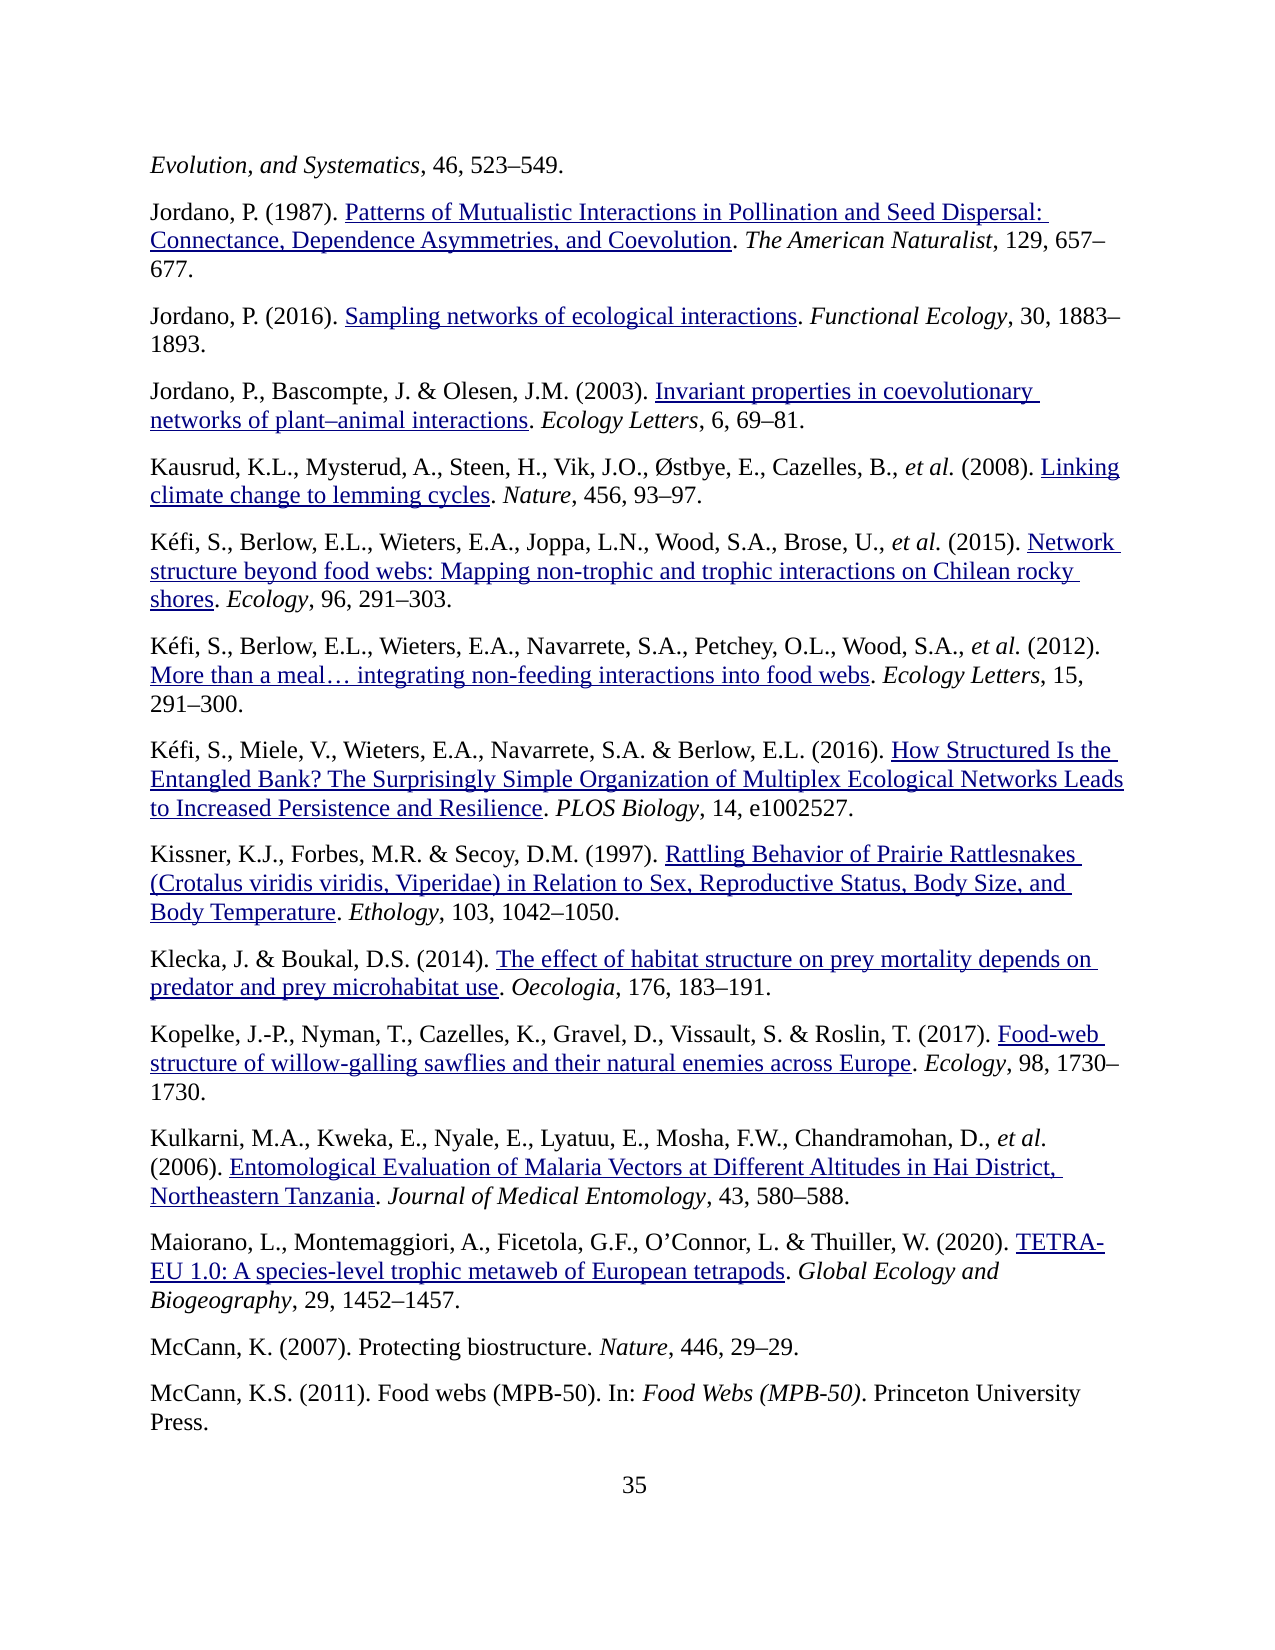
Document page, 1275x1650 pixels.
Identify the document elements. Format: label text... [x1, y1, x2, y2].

text Kopelke, J.-P., Nyman, T., Cazelles, K., Gravel, D., Vissault, S. & Roslin, T. (2017). Food-web structure of willow-galling sawflies and their natural enemies across Europe. Ecology, 98, 1730–1730. [150, 1019, 1125, 1105]
text Maiorano, L., Montemaggiori, A., Ficetola, G.F., O’Connor, L. & Thuiller, W. (2020). TETRA-EU 1.0: A species-level trophic metaweb of European tetrapods. Global Ecology and Biogeography, 29, 1452–1457. [150, 1227, 1125, 1314]
text Jordano, P., Bascompte, J. & Olesen, J.M. (2003). Invariant properties in coevolutionary networks of plant–animal interactions. Ecology Letters, 6, 69–81. [150, 376, 1125, 434]
text Kissner, K.J., Forbes, M.R. & Secoy, D.M. (1997). Rattling Behavior of Prairie Rattlesnakes (Crotalus viridis viridis, Viperidae) in Relation to Sex, Reproductive Status, Body Size, and Body Temperature. Ethology, 103, 1042–1050. [150, 839, 1125, 926]
text Jordano, P. (1987). Patterns of Mutualistic Interactions in Pollination and Seed Dispersal: Connectance, Dependence Asymmetries, and Coevolution. The American Naturalist, 129, 657–677. [150, 197, 1125, 283]
text McCann, K. (2007). Protecting biostructure. Nature, 446, 29–29. [150, 1332, 1125, 1360]
text Klecka, J. & Boukal, D.S. (2014). The effect of habitat structure on prey mortality depends on predator and prey microhabitat use. Oecologia, 176, 183–191. [150, 944, 1125, 1001]
text Kéfi, S., Berlow, E.L., Wieters, E.A., Joppa, L.N., Wood, S.A., Brose, U., et al. (2015). Network structure beyond food webs: Mapping non-trophic and trophic interactions on Chilean rocky shores. Ecology, 96, 291–303. [150, 527, 1125, 613]
text Evolution, and Systematics, 46, 523–549. [150, 150, 1125, 179]
text Kéfi, S., Berlow, E.L., Wieters, E.A., Navarrete, S.A., Petchey, O.L., Wood, S.A., et al. (2012). More than a meal… integrating non-feeding interactions into food webs. Ecology Letters, 15, 291–300. [150, 631, 1125, 717]
text Kausrud, K.L., Mysterud, A., Steen, H., Vik, J.O., Østbye, E., Cazelles, B., et al. (2008). Linking climate change to lemming cycles. Nature, 456, 93–97. [150, 452, 1125, 509]
text Jordano, P. (2016). Sampling networks of ecological interactions. Functional Ecology, 30, 1883–1893. [150, 301, 1125, 358]
text Kulkarni, M.A., Kweka, E., Nyale, E., Lyatuu, E., Mosha, F.W., Chandramohan, D., et al. (2006). Entomological Evaluation of Malaria Vectors at Different Altitudes in Hai District, Northeastern Tanzania. Journal of Medical Entomology, 43, 580–588. [150, 1123, 1125, 1209]
text Kéfi, S., Miele, V., Wieters, E.A., Navarrete, S.A. & Berlow, E.L. (2016). How Structured Is the Entangled Bank? The Surprisingly Simple Organization of Multiplex Ecological Networks Leads to Increased Persistence and Resilience. PLOS Biology, 14, e1002527. [150, 735, 1125, 822]
text McCann, K.S. (2011). Food webs (MPB-50). In: Food Webs (MPB-50). Princeton University Press. [150, 1378, 1125, 1436]
